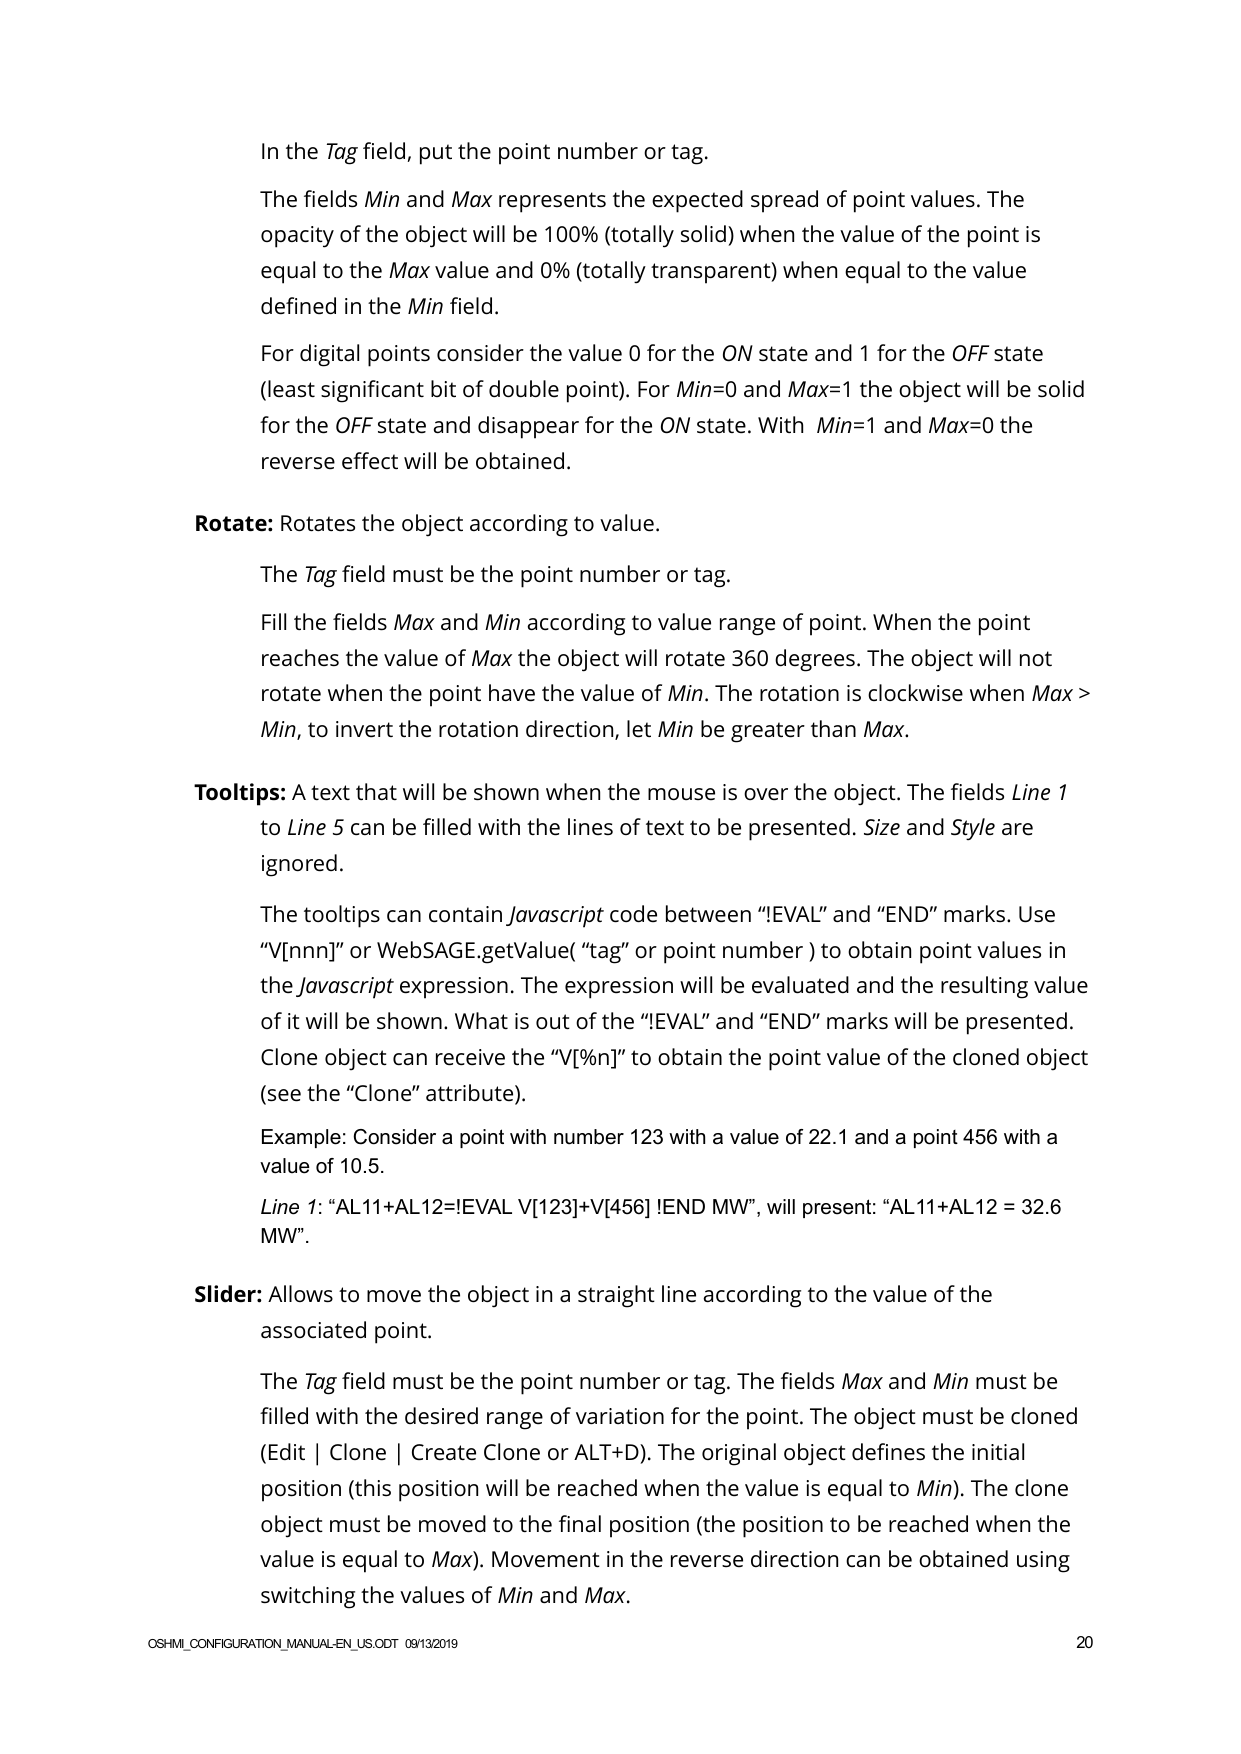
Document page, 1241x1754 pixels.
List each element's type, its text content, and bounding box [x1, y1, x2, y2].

text For digital points consider the value 0 for the ON state and 1 for the OFF state (least significant bit of double point). For Min=0 and Max=1 the object will be solid for the OFF state and disappear for the ON state. With Min=1 and Max=0 the reverse effect will be obtained. [260, 338, 1093, 475]
text The fields Min and Max represents the expected spread of point values. The opacity of the object will be 100% (totally solid) when the value of the point is equal to the Max value and 0% (totally transparent) when equal to the value defined in the Min field. [260, 183, 1093, 321]
text Tooltips: A text that will be shown when the mouse is over the object. The fields Line 1 to Line 5 can be filled with the lines of text to be presented. Size and Style are ignored. [194, 777, 1093, 878]
text In the Tag field, put the point number or tag. [260, 136, 1093, 166]
text Rotate: Rotates the object according to value. [194, 508, 1093, 538]
text Fill the fields Max and Min according to value range of point. When the point reaches the value of Max the object will rotate 360 degrees. The object will not rotate when the point have the value of Min. The rotation is clockwise when Max > Min, to invert the rotation direction, let Min be greater than Max. [260, 607, 1093, 744]
text Example: Consider a point with number 123 with a value of 22.1 and a point 456 with a value of 10.5. [260, 1125, 1093, 1178]
text Line 1: “AL11+AL12=!EVAL V[123]+V[456] !END MW”, will present: “AL11+AL12 = 32.6 MW”. [260, 1195, 1093, 1247]
text The Tag field must be the point number or tag. [260, 559, 1093, 589]
text Slider: Allows to move the object in a straight line according to the value of the associated point. [194, 1279, 1093, 1345]
text The Tag field must be the point number or tag. The fields Max and Min must be filled with the desired range of variation for the point. The object must be cloned (Edit | Clone | Create Clone or ALT+D). The original object defines the initial position (this position will be reached when the value is equal to Min). The clone object must be moved to the final position (the position to be reached when the value is equal to Max). Movement in the reverse direction can be obtained using switching the values of Min and Max. [260, 1366, 1093, 1610]
text The tooltips can contain Javascript code between “!EVAL” and “END” marks. Use “V[nnn]” or WebSAGE.getValue( “tag” or point number ) to obtain point values in the Javascript expression. The expression will be evaluated and the resulting value of it will be shown. What is out of the “!EVAL” and “END” marks will be presented. Clone object can receive the “V[%n]” to obtain the point value of the cloned object (see the “Clone” attribute). [260, 899, 1093, 1107]
